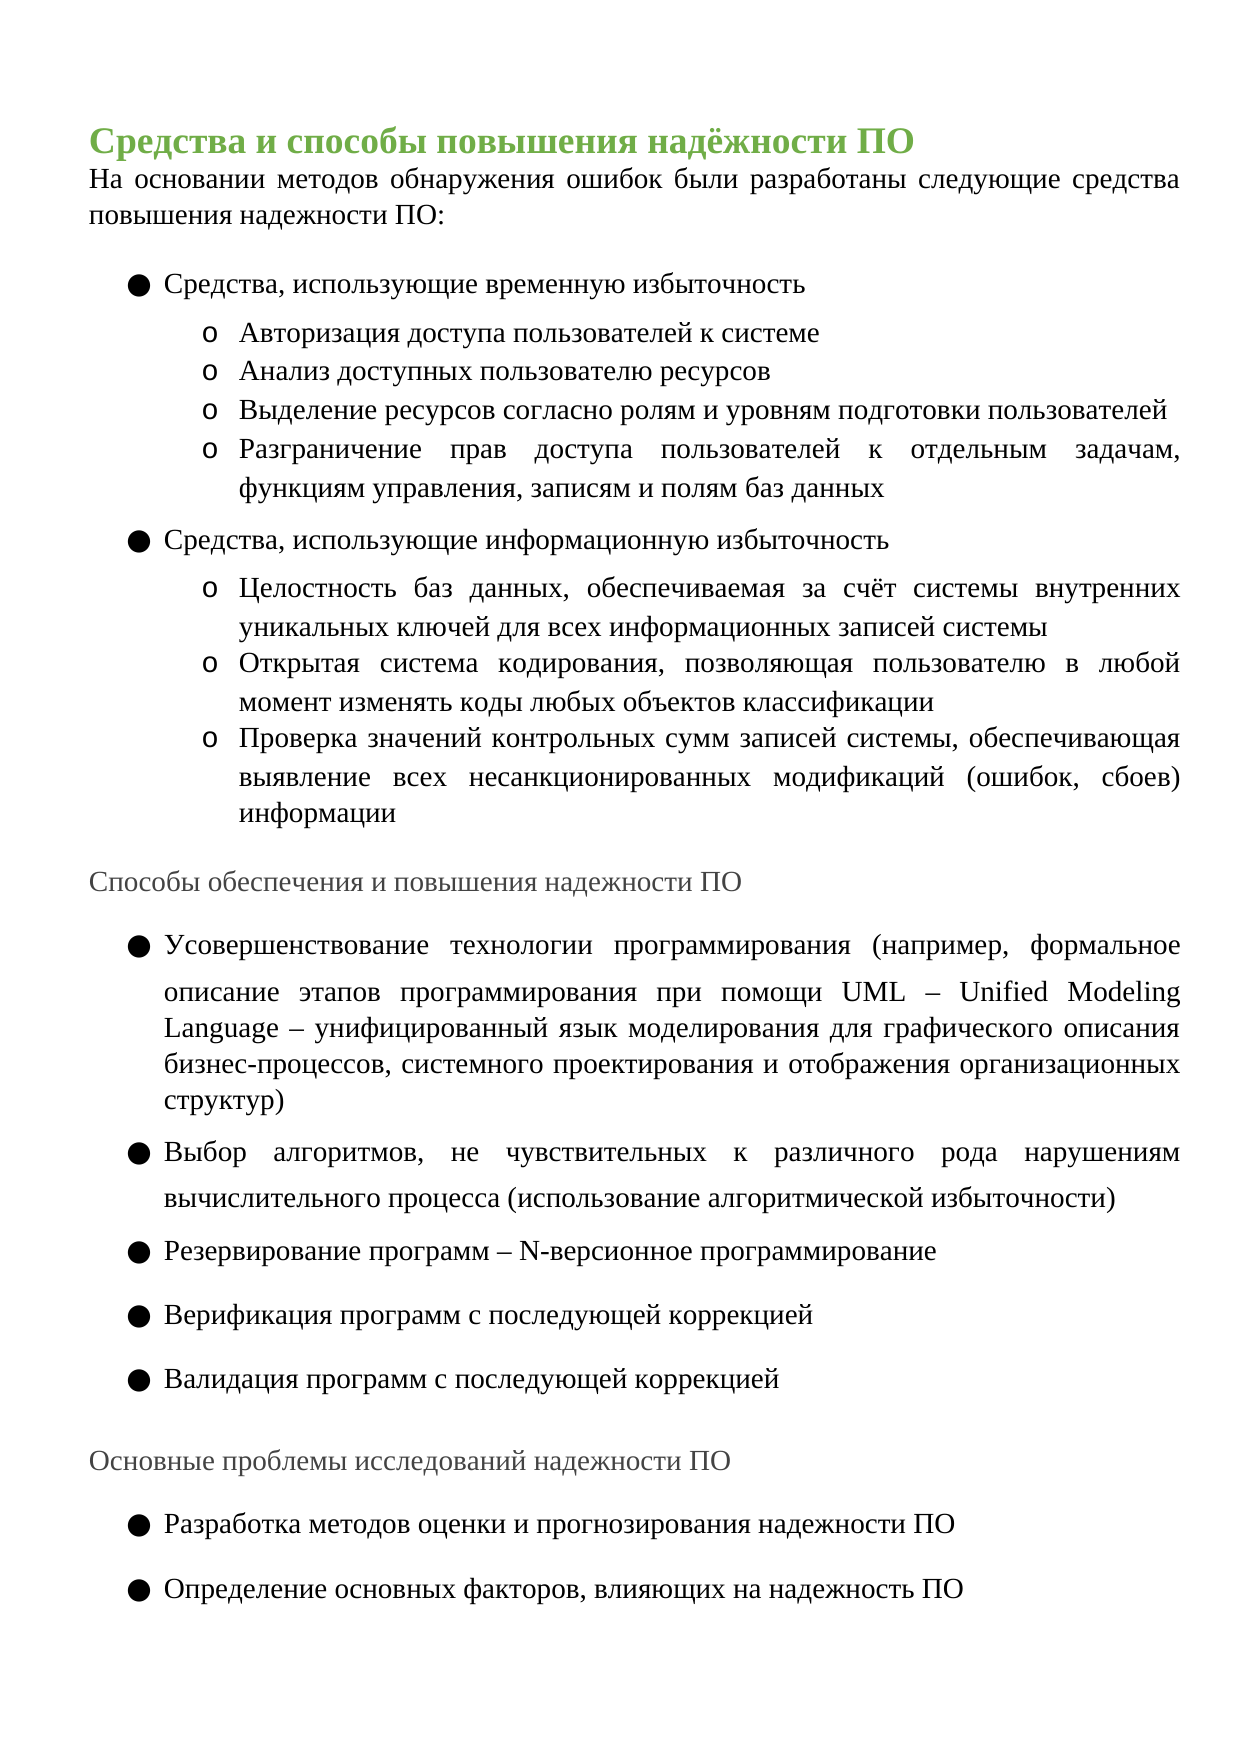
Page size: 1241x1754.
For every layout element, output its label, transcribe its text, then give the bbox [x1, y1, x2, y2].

list Целостность баз данных, обеспечиваемая за счёт системы внутренних уникальных ключей для всех информационных записей системы [201, 571, 1181, 643]
list Разграничение прав доступа пользователей к отдельным задачам, функциям управления, записям и полям баз данных [201, 431, 1181, 503]
list Определение основных факторов, влияющих на надежность ПО [126, 1555, 1181, 1615]
text Средства и способы повышения надёжности ПО [89, 118, 1181, 161]
list Верификация программ с последующей коррекцией [126, 1281, 1181, 1341]
list Анализ доступных пользователю ресурсов [201, 353, 1181, 389]
list Разработка методов оценки и прогнозирования надежности ПО [126, 1490, 1181, 1550]
list Резервирование программ – N-версионное программирование [126, 1217, 1181, 1277]
subtitle Основные проблемы исследований надежности ПО [89, 1443, 1181, 1477]
list Проверка значений контрольных сумм записей системы, обеспечивающая выявление всех несанкционированных модификаций (ошибок, сбоев) информации [201, 720, 1181, 828]
list Средства, использующие информационную избыточность [126, 506, 1181, 566]
list Выбор алгоритмов, не чувствительных к различного рода нарушениям вычислительного процесса (использование алгоритмической избыточности) [126, 1118, 1181, 1214]
list Средства, использующие временную избыточность [126, 250, 1181, 310]
text На основании методов обнаружения ошибок были разработаны следующие средства повышения надежности ПО: [89, 161, 1181, 231]
list Открытая система кодирования, позволяющая пользователю в любой момент изменять коды любых объектов классификации [201, 645, 1181, 717]
list Выделение ресурсов согласно ролям и уровням подготовки пользователей [201, 392, 1181, 428]
subtitle Способы обеспечения и повышения надежности ПО [89, 864, 1181, 898]
list Авторизация доступа пользователей к системе [201, 315, 1181, 351]
list Усовершенствование технологии программирования (например, формальное описание этапов программирования при помощи UML – Unified Modeling Language – унифицированный язык моделирования для графического описания бизнес-процессов, системного проектирования и отображения организационных структур) [126, 911, 1181, 1116]
list Валидация программ с последующей коррекцией [126, 1346, 1181, 1406]
